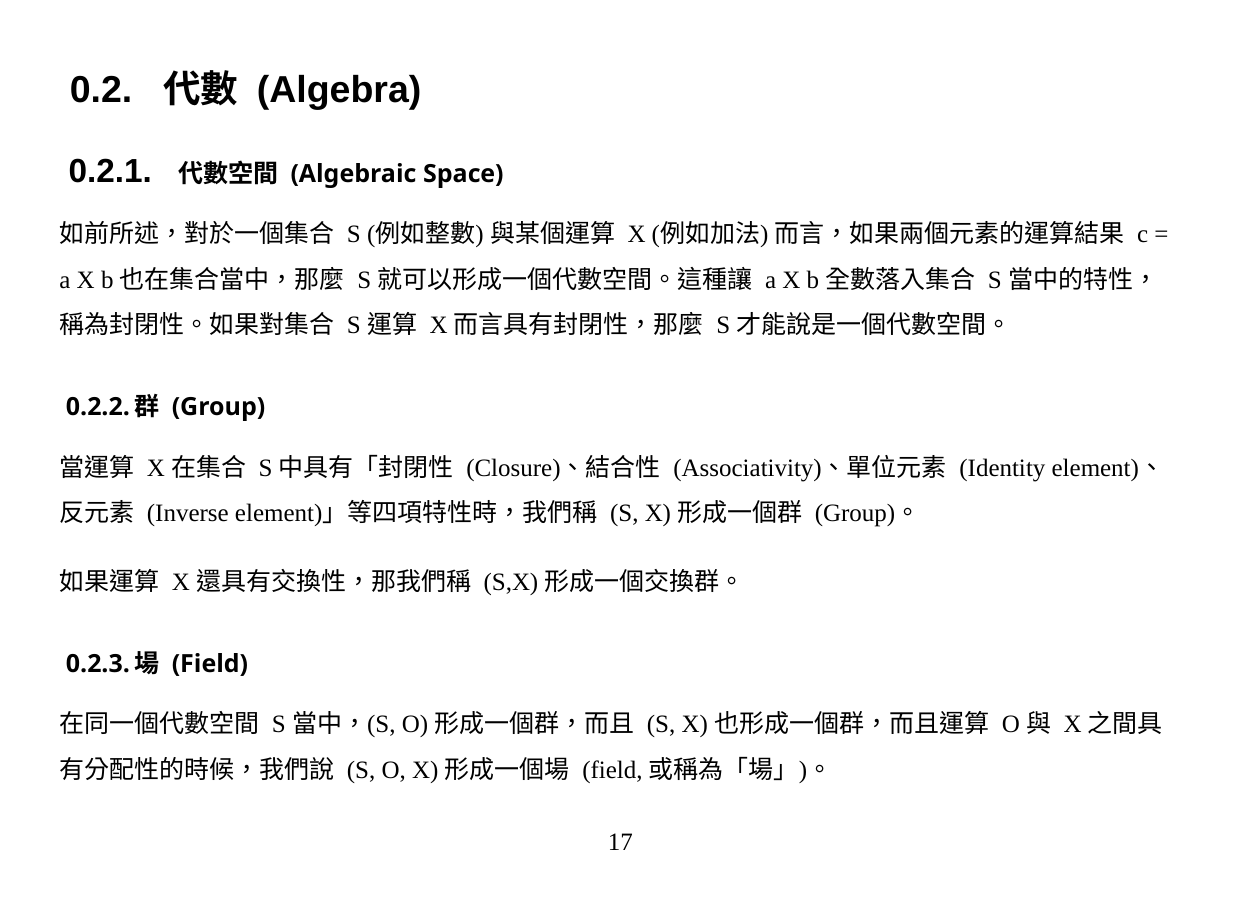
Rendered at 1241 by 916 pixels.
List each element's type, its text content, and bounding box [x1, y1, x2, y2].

text 當運算 X 在集合 S 中具有「封閉性 (Closure)、結合性 (Associativity)、單位元素 (Identity element)、反元素 (Inverse element)」等四項特性時，我們稱 (S, X) 形成一個群 (Group)。 [59, 447, 1181, 528]
subtitle 場 (Field) [59, 643, 1181, 679]
text 在同一個代數空間 S 當中，(S, O) 形成一個群，而且 (S, X) 也形成一個群，而且運算 O 與 X 之間具有分配性的時候，我們說 (S, O, X) 形成一個場 (field, 或稱為「場」)。 [59, 704, 1181, 785]
subtitle 代數 (Algebra) [59, 59, 1181, 113]
subtitle 群 (Group) [59, 386, 1181, 423]
text 如前所述，對於一個集合 S (例如整數) 與某個運算 X (例如加法) 而言，如果兩個元素的運算結果 c = a X b 也在集合當中，那麼 S 就可以形成一個代數空間。這種讓 a X b 全數落入集合 S 當中的特性，稱為封閉性。如果對集合 S 運算 X 而言具有封閉性，那麼 S 才能說是一個代數空間。 [59, 214, 1181, 341]
subtitle 代數空間 (Algebraic Space) [59, 151, 1181, 189]
text 如果運算 X 還具有交換性，那我們稱 (S,X) 形成一個交換群。 [59, 561, 1181, 597]
